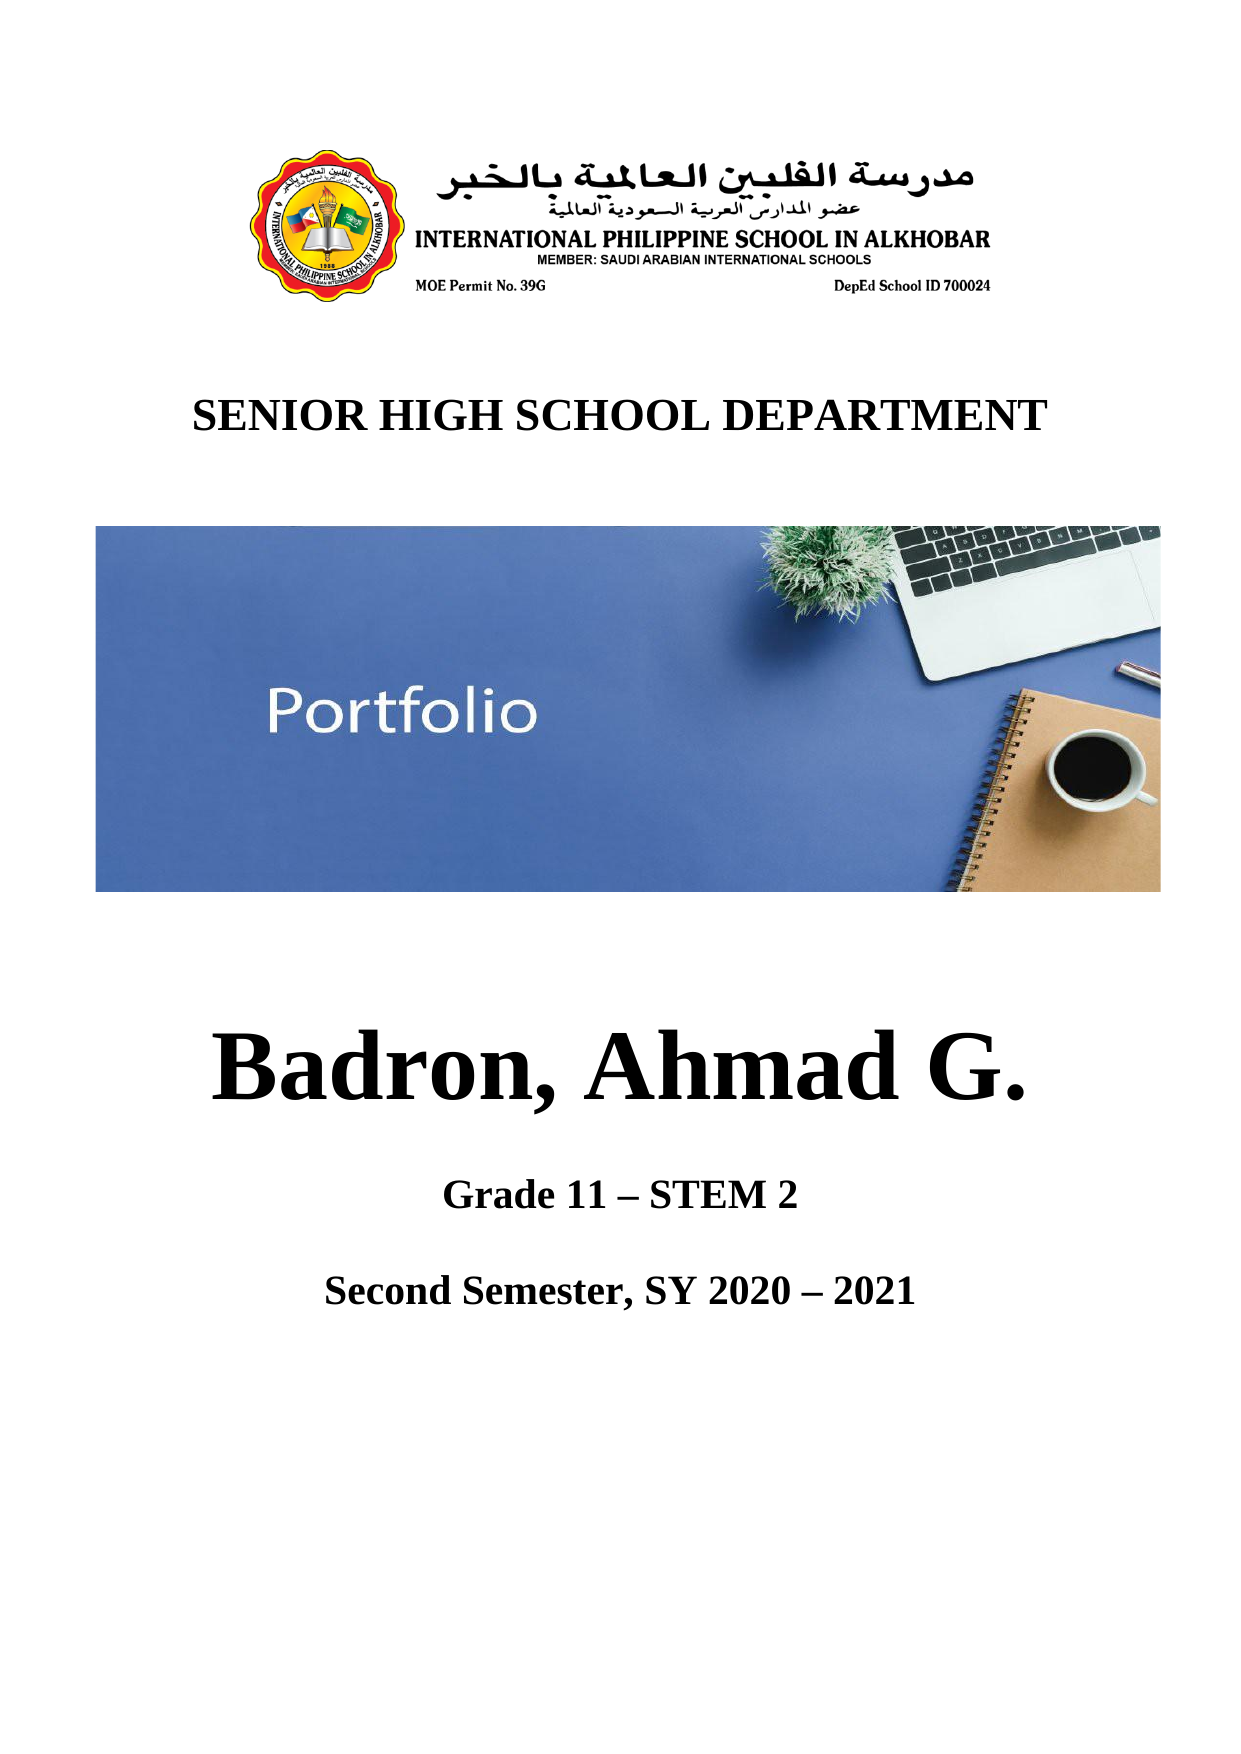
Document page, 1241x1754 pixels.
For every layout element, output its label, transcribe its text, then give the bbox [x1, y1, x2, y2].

text Badron, Ahmad G. [120, 1006, 1120, 1121]
text Second Semester, SY 2020 – 2021 [120, 1265, 1120, 1313]
picture [249, 150, 991, 302]
text Grade 11 – STEM 2 [120, 1169, 1120, 1217]
text SENIOR HIGH SCHOOL DEPARTMENT [120, 387, 1120, 440]
picture [95, 526, 1161, 892]
